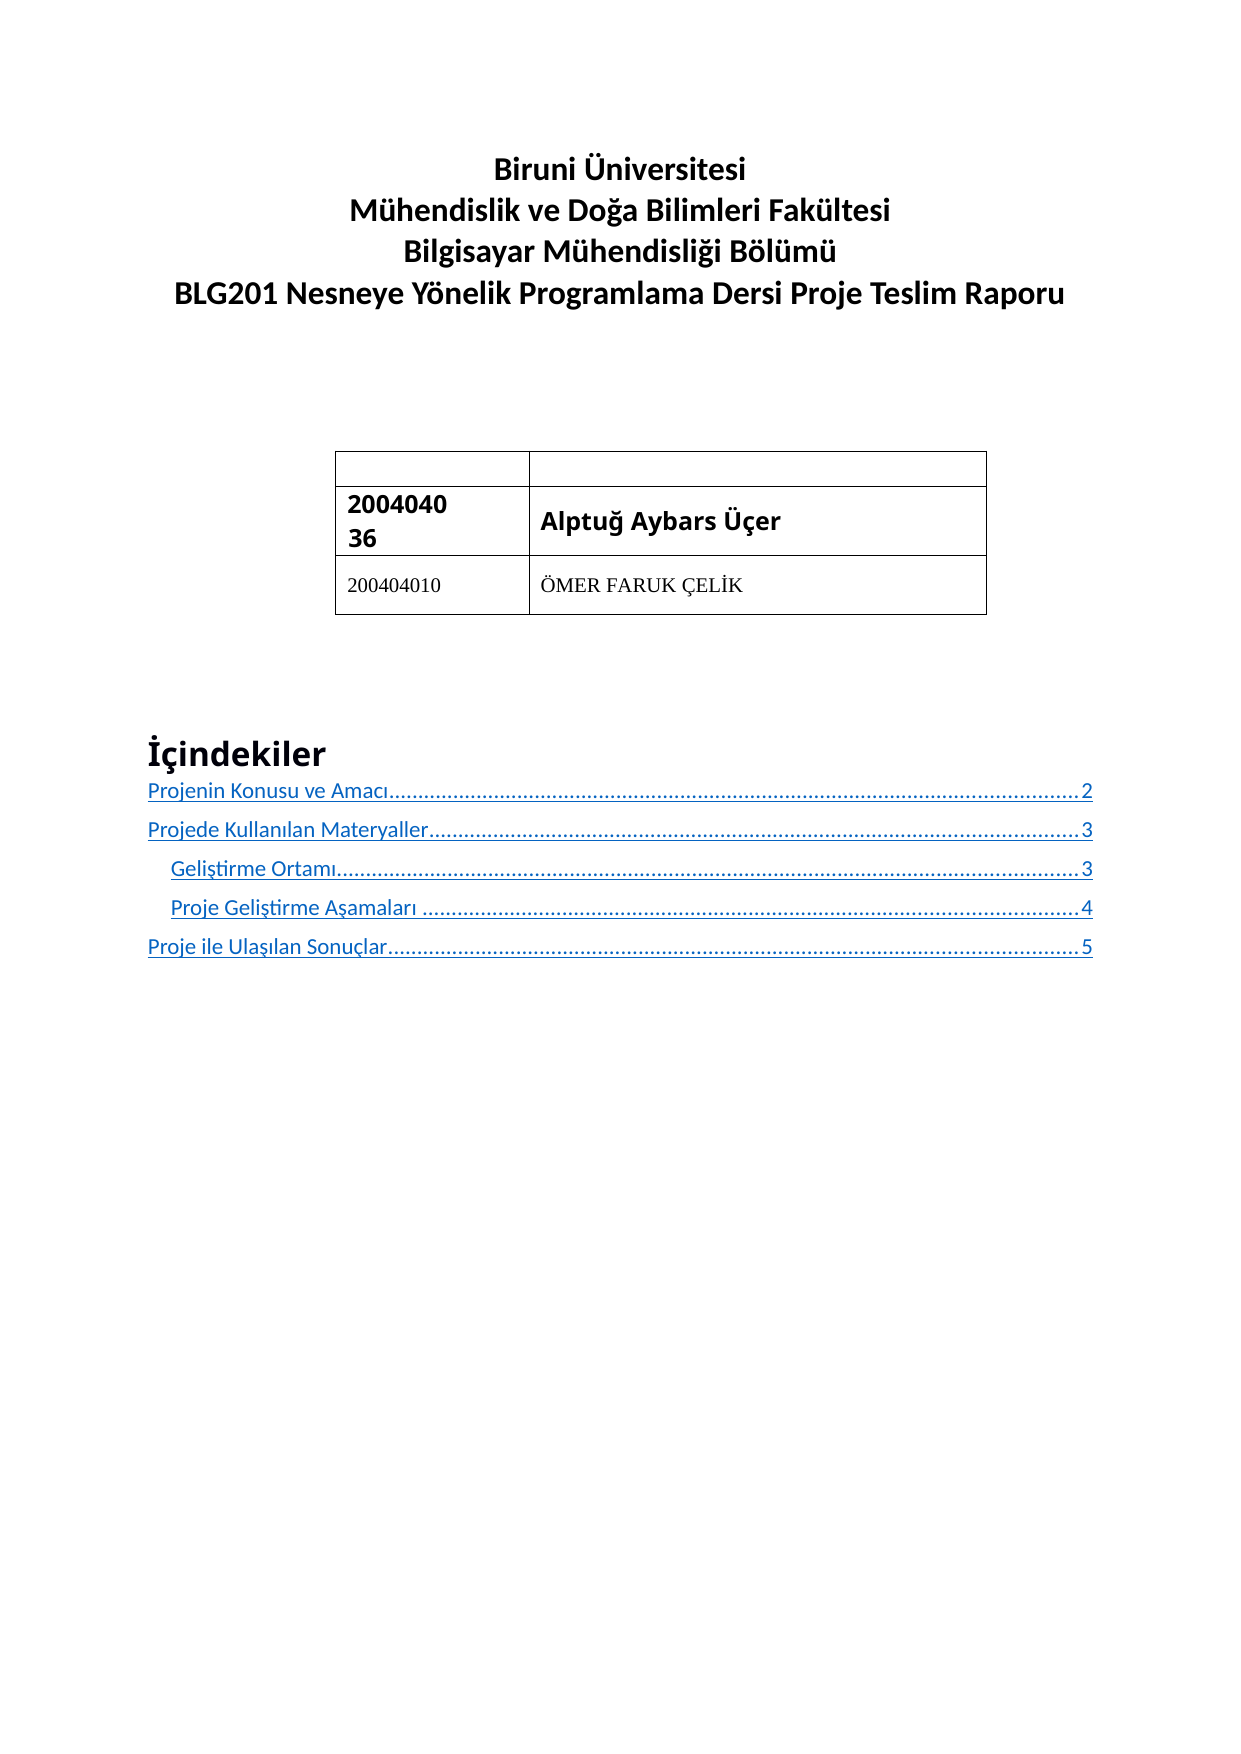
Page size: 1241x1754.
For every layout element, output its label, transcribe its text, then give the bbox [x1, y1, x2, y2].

text Projenin Konusu ve Amacı 2 [148, 777, 1093, 801]
table_header [336, 452, 529, 486]
text Proje Geliştirme Aşamaları 4 [171, 893, 1093, 918]
table_header [148, 451, 335, 486]
table_cell Alptuğ Aybars Üçer [530, 487, 986, 555]
table_cell 200404036 [336, 487, 529, 555]
table_header [530, 452, 986, 486]
table_cell [148, 486, 335, 555]
table_cell 200404010 [336, 556, 529, 614]
table_cell ÖMER FARUK ÇELİK [530, 556, 986, 614]
text Projede Kullanılan Materyaller 3 [148, 816, 1093, 840]
text Geliştirme Ortamı 3 [171, 854, 1093, 879]
text Proje ile Ulaşılan Sonuçlar 5 [148, 932, 1093, 957]
text Bilgisayar Mühendisliği Bölümü [148, 231, 1093, 271]
text Biruni Üniversitesi [148, 148, 1093, 188]
text BLG201 Nesneye Yönelik Programlama Dersi Proje Teslim Raporu [148, 272, 1093, 313]
text Mühendislik ve Doğa Bilimleri Fakültesi [148, 189, 1093, 230]
subtitle İçindekiler [148, 730, 1093, 776]
table_cell [148, 555, 335, 614]
